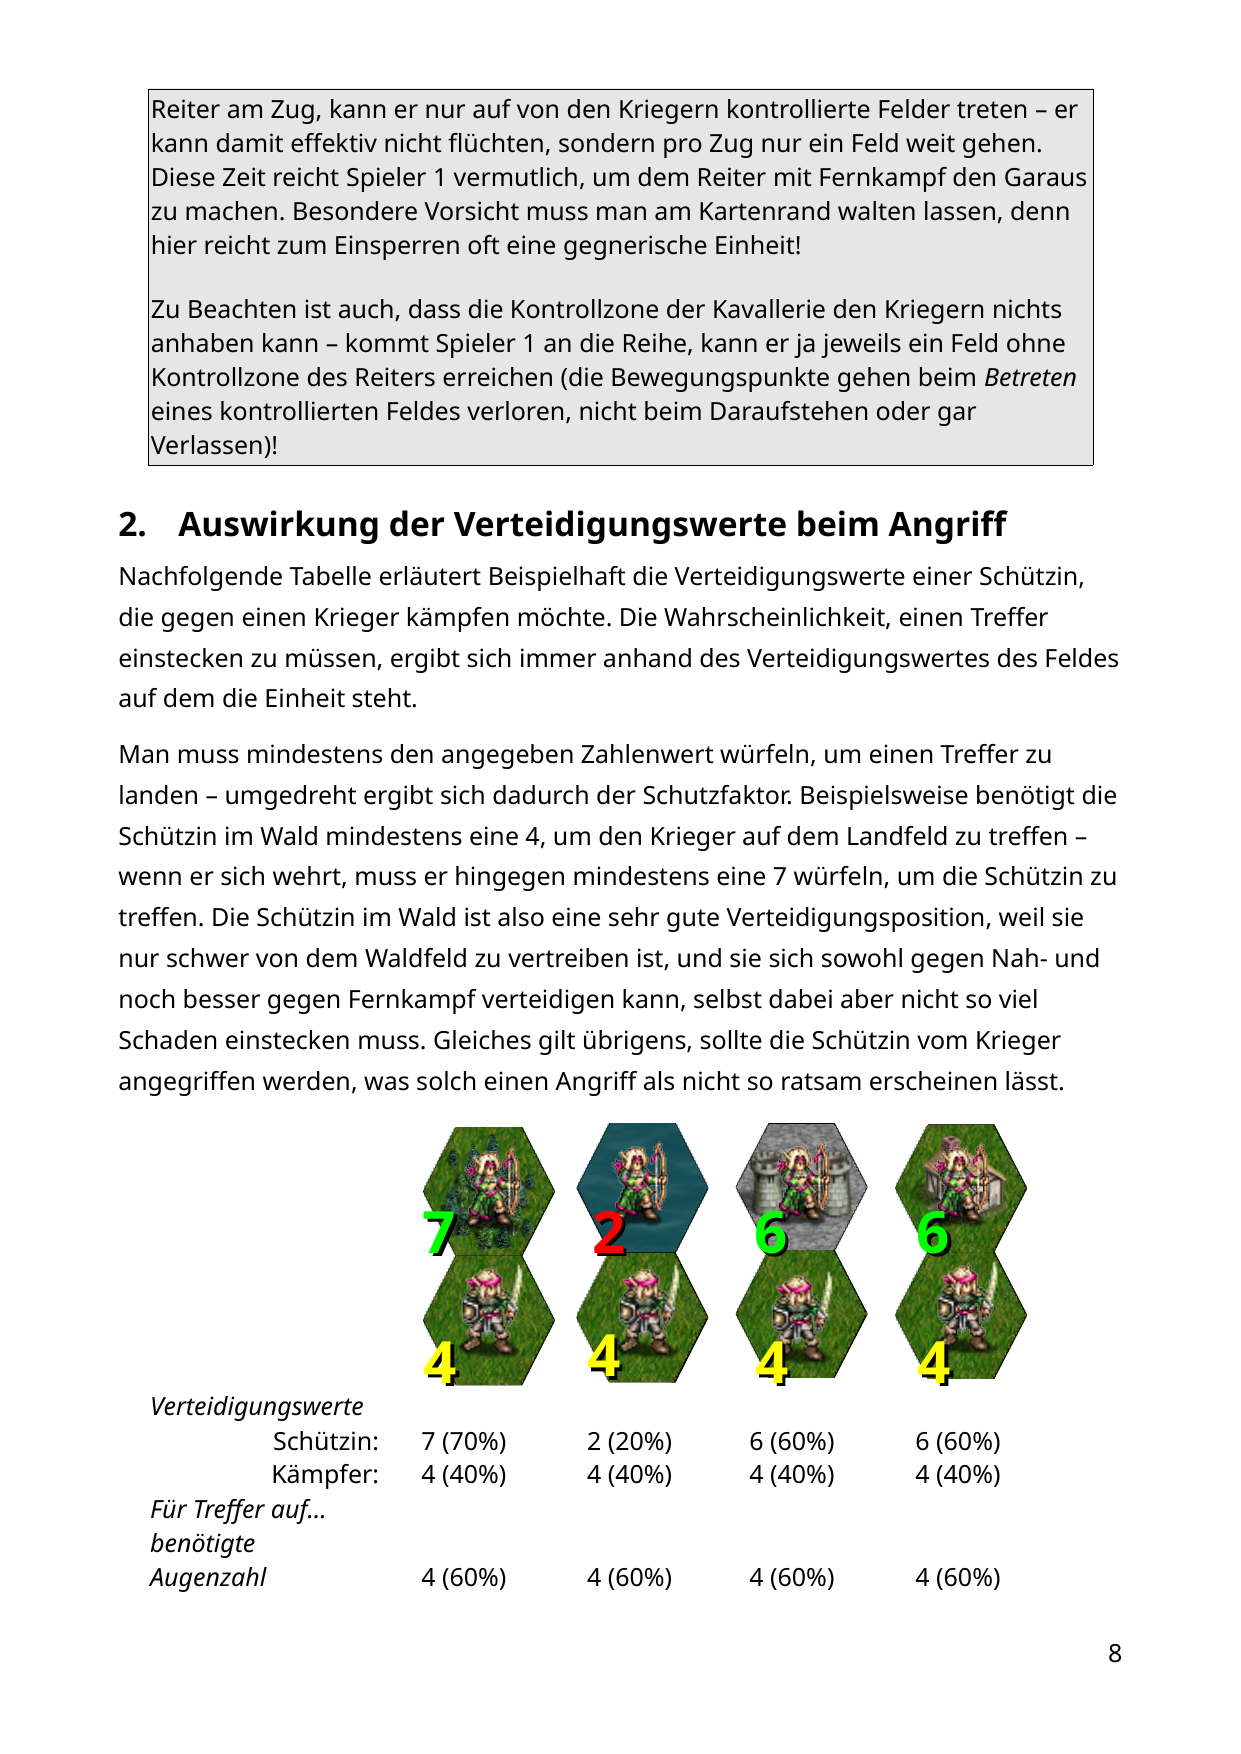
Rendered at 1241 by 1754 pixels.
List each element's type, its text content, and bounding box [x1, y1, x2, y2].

table_header [548, 1119, 711, 1423]
table_cell 2 (20%) 4 (40%) [548, 1423, 711, 1491]
table_header [711, 1119, 873, 1423]
table_cell Schützin: Kämpfer: [150, 1423, 379, 1491]
table_cell 4 (60%) [548, 1491, 711, 1593]
table_cell 4 (60%) [379, 1491, 548, 1593]
table_header Verteidigungswerte [150, 1119, 379, 1423]
text Nachfolgende Tabelle erläutert Beispielhaft die Verteidigungswerte einer Schützin, die gegen einen Krieger kämpfen möchte. Die Wahrscheinlichkeit, einen Treffer einstecken zu müssen, ergibt sich immer anhand des Verteidigungswertes des Feldes auf dem die Einheit steht. [118, 559, 1122, 715]
table_cell Für Treffer auf… benötigte Augenzahl [150, 1491, 379, 1593]
table_cell 6 (60%) 4 (40%) [873, 1423, 1043, 1491]
table_cell 4 (60%) [711, 1491, 873, 1593]
text Zu Beachten ist auch, dass die Kontrollzone der Kavallerie den Kriegern nichts anhaben kann – kommt Spieler 1 an die Reihe, kann er ja jeweils ein Feld ohne Kontrollzone des Reiters erreichen (die Bewegungspunkte gehen beim Betreten eines kontrollierten Feldes verloren, nicht beim Daraufstehen oder gar Verlassen)! [149, 288, 1093, 465]
table_header [379, 1119, 548, 1423]
picture [895, 1124, 1037, 1379]
table_cell 4 (60%) [873, 1491, 1043, 1593]
table_cell 7 (70%) 4 (40%) [379, 1423, 548, 1491]
picture [419, 1128, 562, 1382]
table_cell 6 (60%) 4 (40%) [711, 1423, 873, 1491]
table_header [873, 1119, 1043, 1423]
text Man muss mindestens den angegeben Zahlenwert würfeln, um einen Treffer zu landen – umgedreht ergibt sich dadurch der Schutzfaktor. Beispielsweise benötigt die Schützin im Wald mindestens eine 4, um den Krieger auf dem Landfeld zu treffen – wenn er sich wehrt, muss er hingegen mindestens eine 7 würfeln, um die Schützin zu treffen. Die Schützin im Wald ist also eine sehr gute Verteidigungsposition, weil sie nur schwer von dem Waldfeld zu vertreiben ist, und sie sich sowohl gegen Nah- und noch besser gegen Fernkampf verteidigen kann, selbst dabei aber nicht so viel Schaden einstecken muss. Gleiches gilt übrigens, sollte die Schützin vom Krieger angegriffen werden, was solch einen Angriff als nicht so ratsam erscheinen lässt. [118, 737, 1122, 1097]
text Reiter am Zug, kann er nur auf von den Kriegern kontrollierte Felder treten – er kann damit effektiv nicht flüchten, sondern pro Zug nur ein Feld weit gehen. Diese Zeit reicht Spieler 1 vermutlich, um dem Reiter mit Fernkampf den Garaus zu machen. Besondere Vorsicht muss man am Kartenrand walten lassen, denn hier reicht zum Einsperren oft eine gegnerische Einheit! [149, 90, 1093, 262]
subtitle Auswirkung der Verteidigungswerte beim Angriff [118, 500, 1122, 546]
picture [576, 1123, 719, 1383]
picture [729, 1123, 872, 1389]
